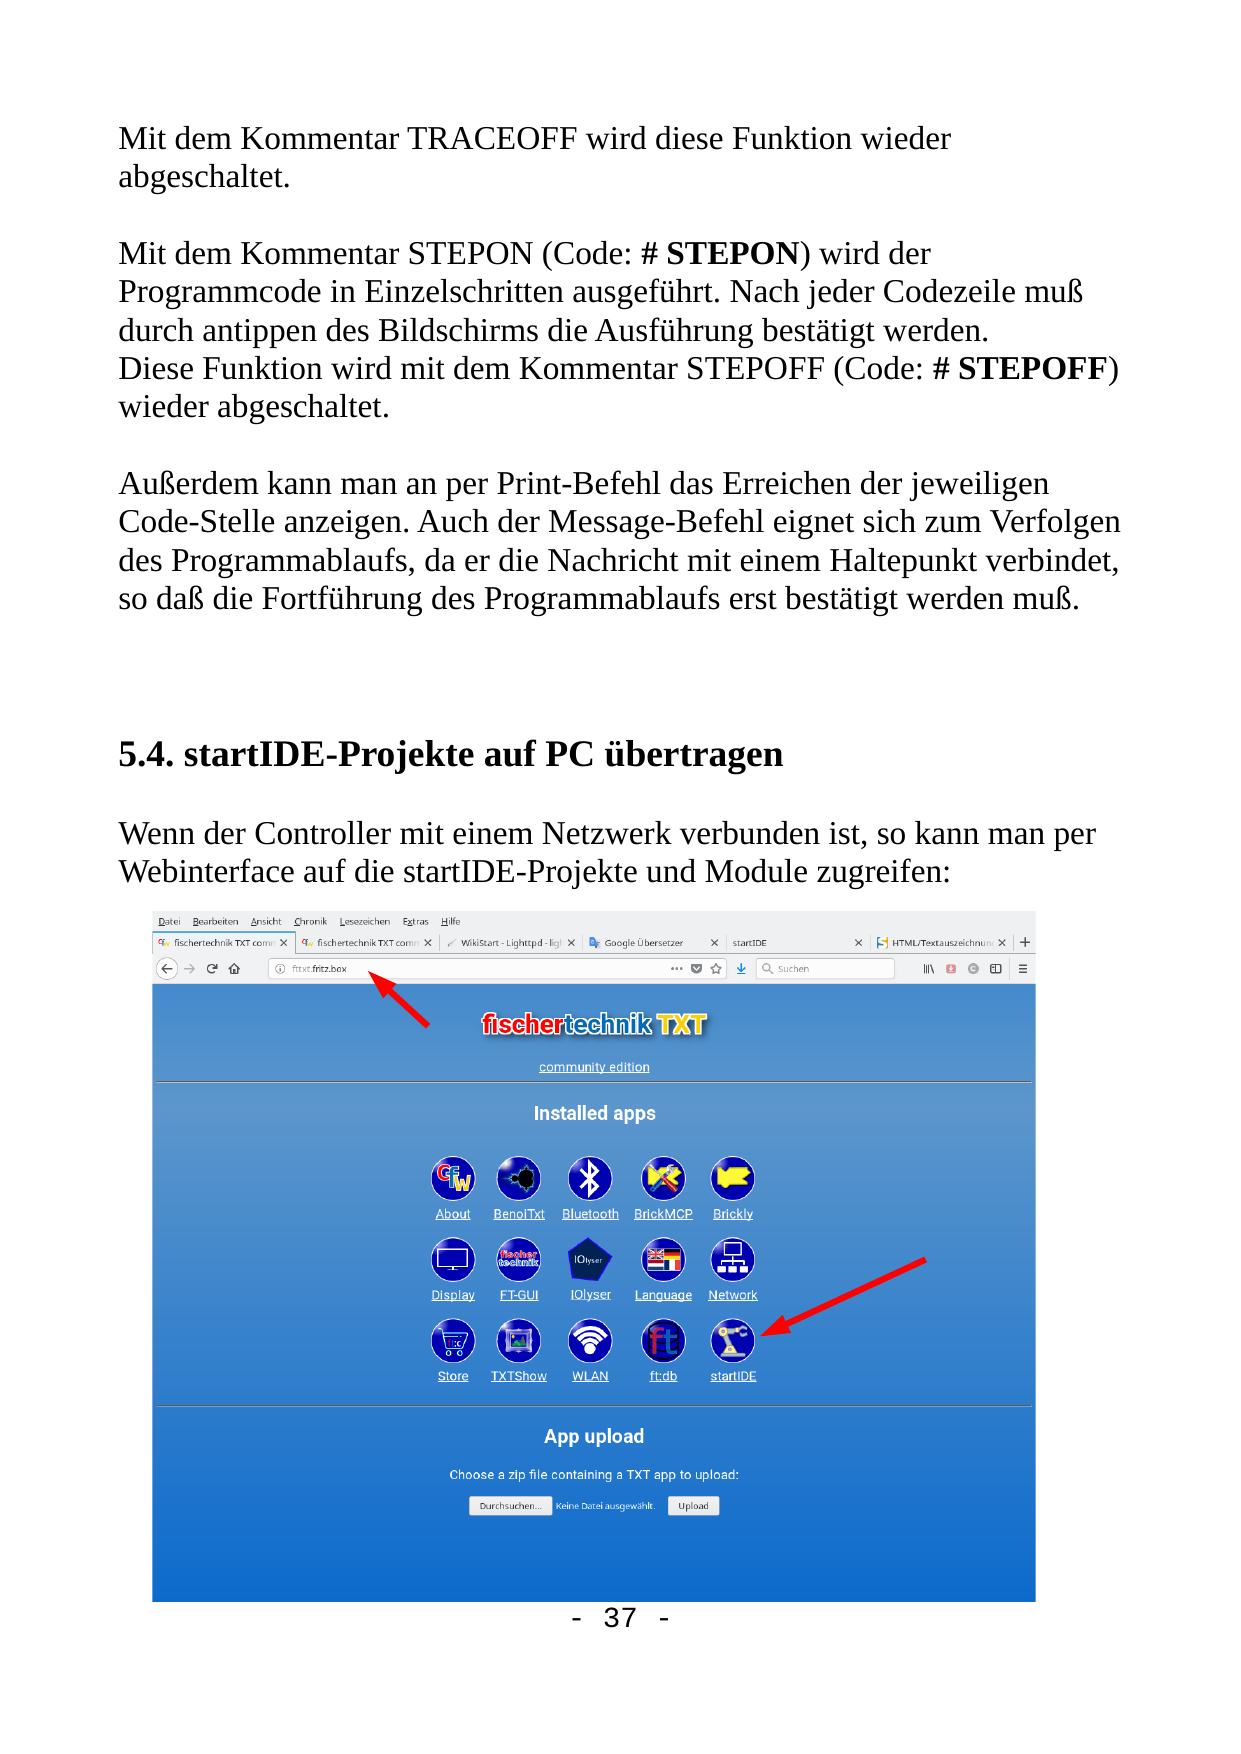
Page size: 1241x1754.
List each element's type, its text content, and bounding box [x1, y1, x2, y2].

text Diese Funktion wird mit dem Kommentar STEPOFF (Code: # STEPOFF) wieder abgeschaltet. [118, 348, 1122, 425]
text Wenn der Controller mit einem Netzwerk verbunden ist, so kann man per Webinterface auf die startIDE-Projekte und Module zugreifen: [118, 813, 1122, 889]
text Außerdem kann man an per Print-Befehl das Erreichen der jeweiligen Code-Stelle anzeigen. Auch der Message-Befehl eignet sich zum Verfolgen des Programmablaufs, da er die Nachricht mit einem Haltepunkt verbindet, so daß die Fortführung des Programmablaufs erst bestätigt werden muß. [118, 463, 1122, 616]
text Mit dem Kommentar STEPON (Code: # STEPON) wird der Programmcode in Einzelschritten ausgeführt. Nach jeder Codezeile muß durch antippen des Bildschirms die Ausführung bestätigt werden. [118, 233, 1122, 348]
text 5.4. startIDE-Projekte auf PC übertragen [118, 731, 1122, 774]
picture [152, 911, 1036, 1602]
text Mit dem Kommentar TRACEOFF wird diese Funktion wieder abgeschaltet. [118, 118, 1122, 195]
